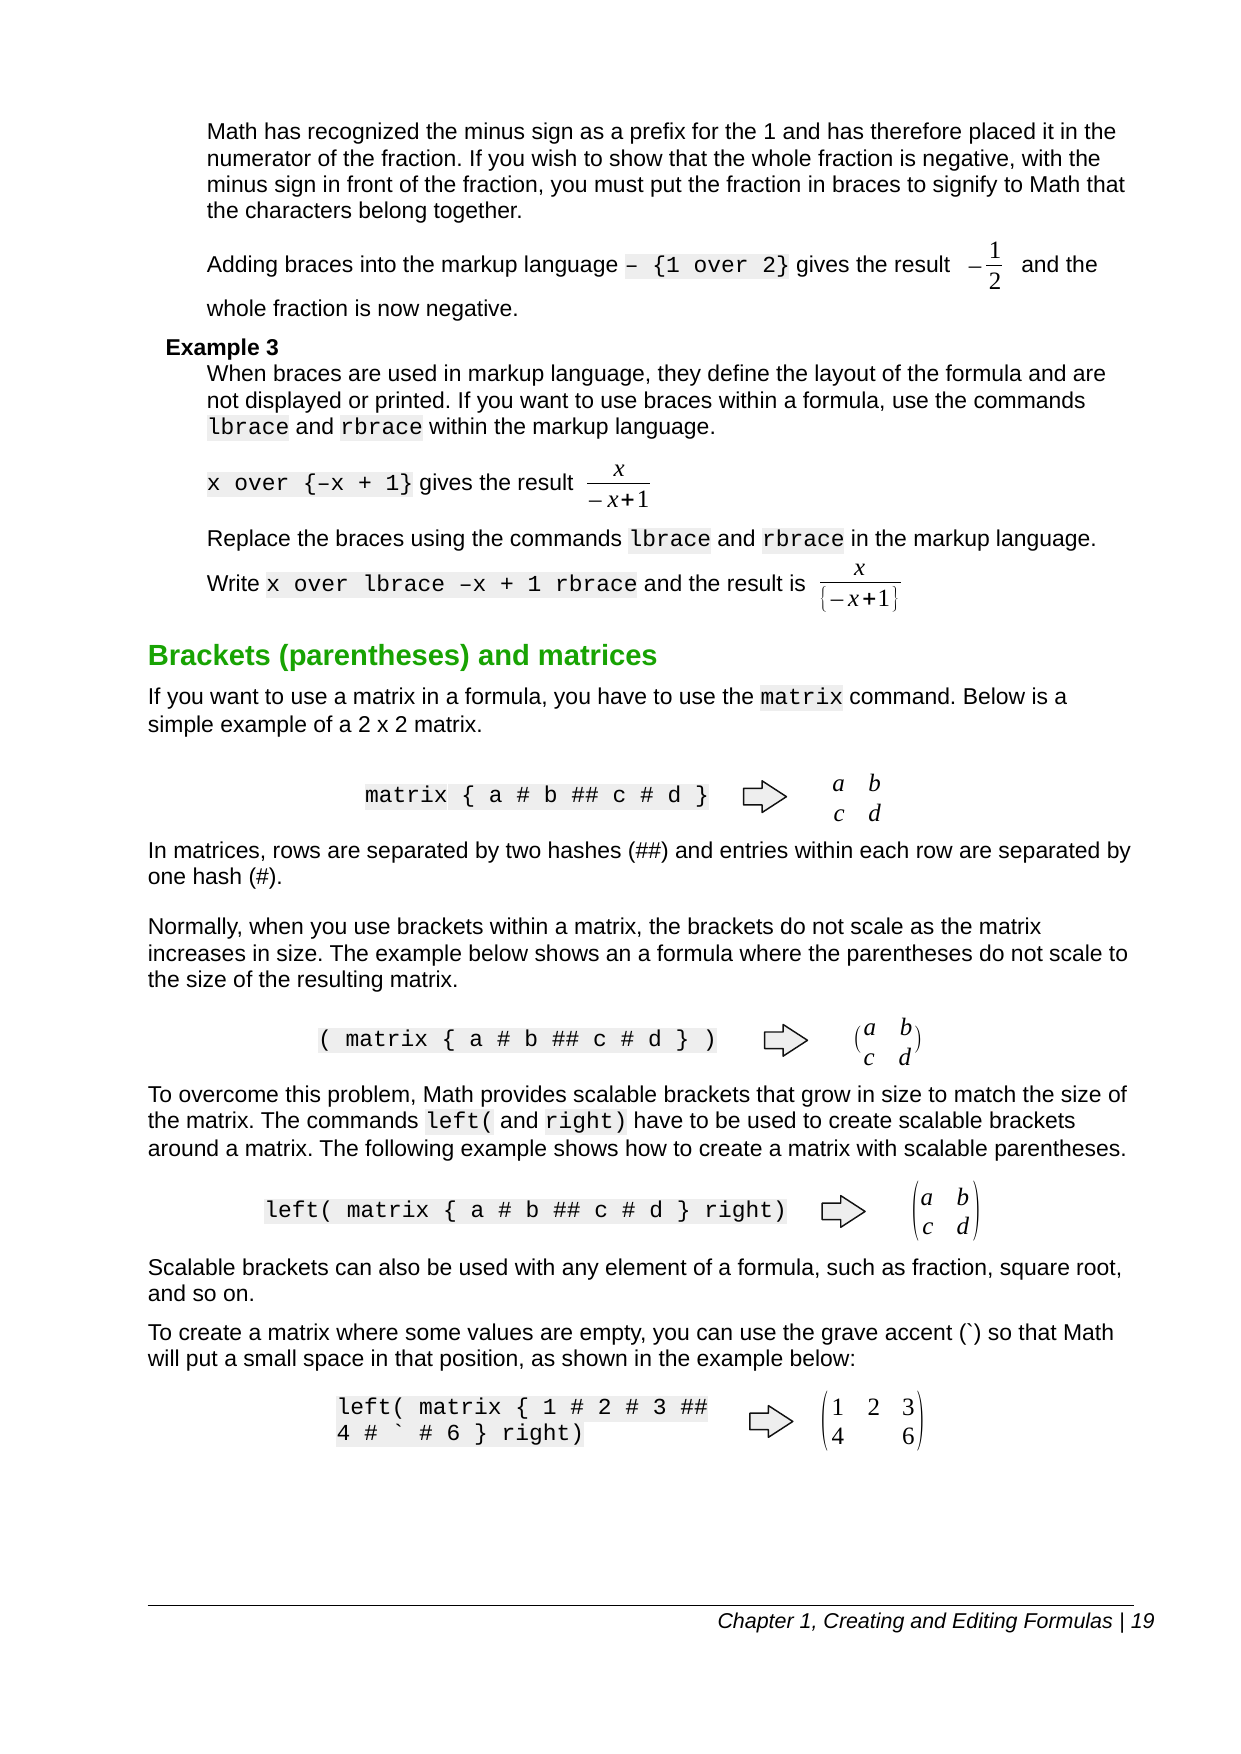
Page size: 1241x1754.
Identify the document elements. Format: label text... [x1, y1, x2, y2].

subtitle Brackets (parentheses) and matrices [148, 638, 1134, 671]
text Scalable brackets can also be used with any element of a formula, such as fraction, square root, and so on. [148, 1254, 1134, 1306]
text x over {–x + 1} gives the result [207, 454, 1134, 513]
table_header [747, 1005, 818, 1081]
table_header ( matrix { a # b ## c # d } ) [300, 1005, 747, 1081]
text Math has recognized the minus sign as a prefix for the 1 and has therefore placed it in the numerator of the fraction. If you wish to show that the whole fraction is negative, with the minus sign in front of the fraction, you must put the fraction in braces to signify to Math that the characters belong together. [207, 118, 1134, 223]
table_header [733, 1384, 803, 1464]
text Example 3 [165, 334, 1134, 360]
text If you want to use a matrix in a formula, you have to use the matrix command. Below is a simple example of a 2 x 2 matrix. [148, 683, 1134, 738]
text To overcome this problem, Math provides scalable brackets that grow in size to match the size of the matrix. The commands left( and right) have to be used to create scalable brackets around a matrix. The following example shows how to create a matrix with scalable parentheses. [148, 1081, 1134, 1162]
text Normally, when you use brackets within a matrix, the brackets do not scale as the matrix increases in size. The example below shows an a formula where the parentheses do not scale to the size of the resulting matrix. [148, 913, 1134, 992]
table_header [818, 1005, 977, 1081]
text When braces are used in markup language, they define the layout of the formula and are not displayed or printed. If you want to use braces within a formula, use the commands lbrace and rbrace within the markup language. [207, 360, 1134, 441]
text Adding braces into the markup language – {1 over 2} gives the resultand the whole fraction is now negative. [207, 236, 1134, 321]
table_header [805, 1174, 876, 1254]
table_header [803, 1384, 963, 1464]
text To create a matrix where some values are empty, you can use the grave accent (`) so that Math will put a small space in that position, as shown in the example below: [148, 1319, 1134, 1372]
table_header [876, 1174, 1035, 1254]
table_header [797, 761, 942, 837]
table_header left( matrix { a # b ## c # d } right) [247, 1174, 805, 1254]
text In matrices, rows are separated by two hashes (##) and entries within each row are separated by one hash (#). [148, 837, 1134, 890]
table_header matrix { a # b ## c # d } [340, 761, 726, 837]
text Replace the braces using the commands lbrace and rbrace in the markup language. Write x over lbrace –x + 1 rbrace and the result is [207, 525, 1134, 614]
table_header [726, 761, 797, 837]
table_header left( matrix { 1 # 2 # 3 ## 4 # ` # 6 } right) [319, 1384, 732, 1464]
